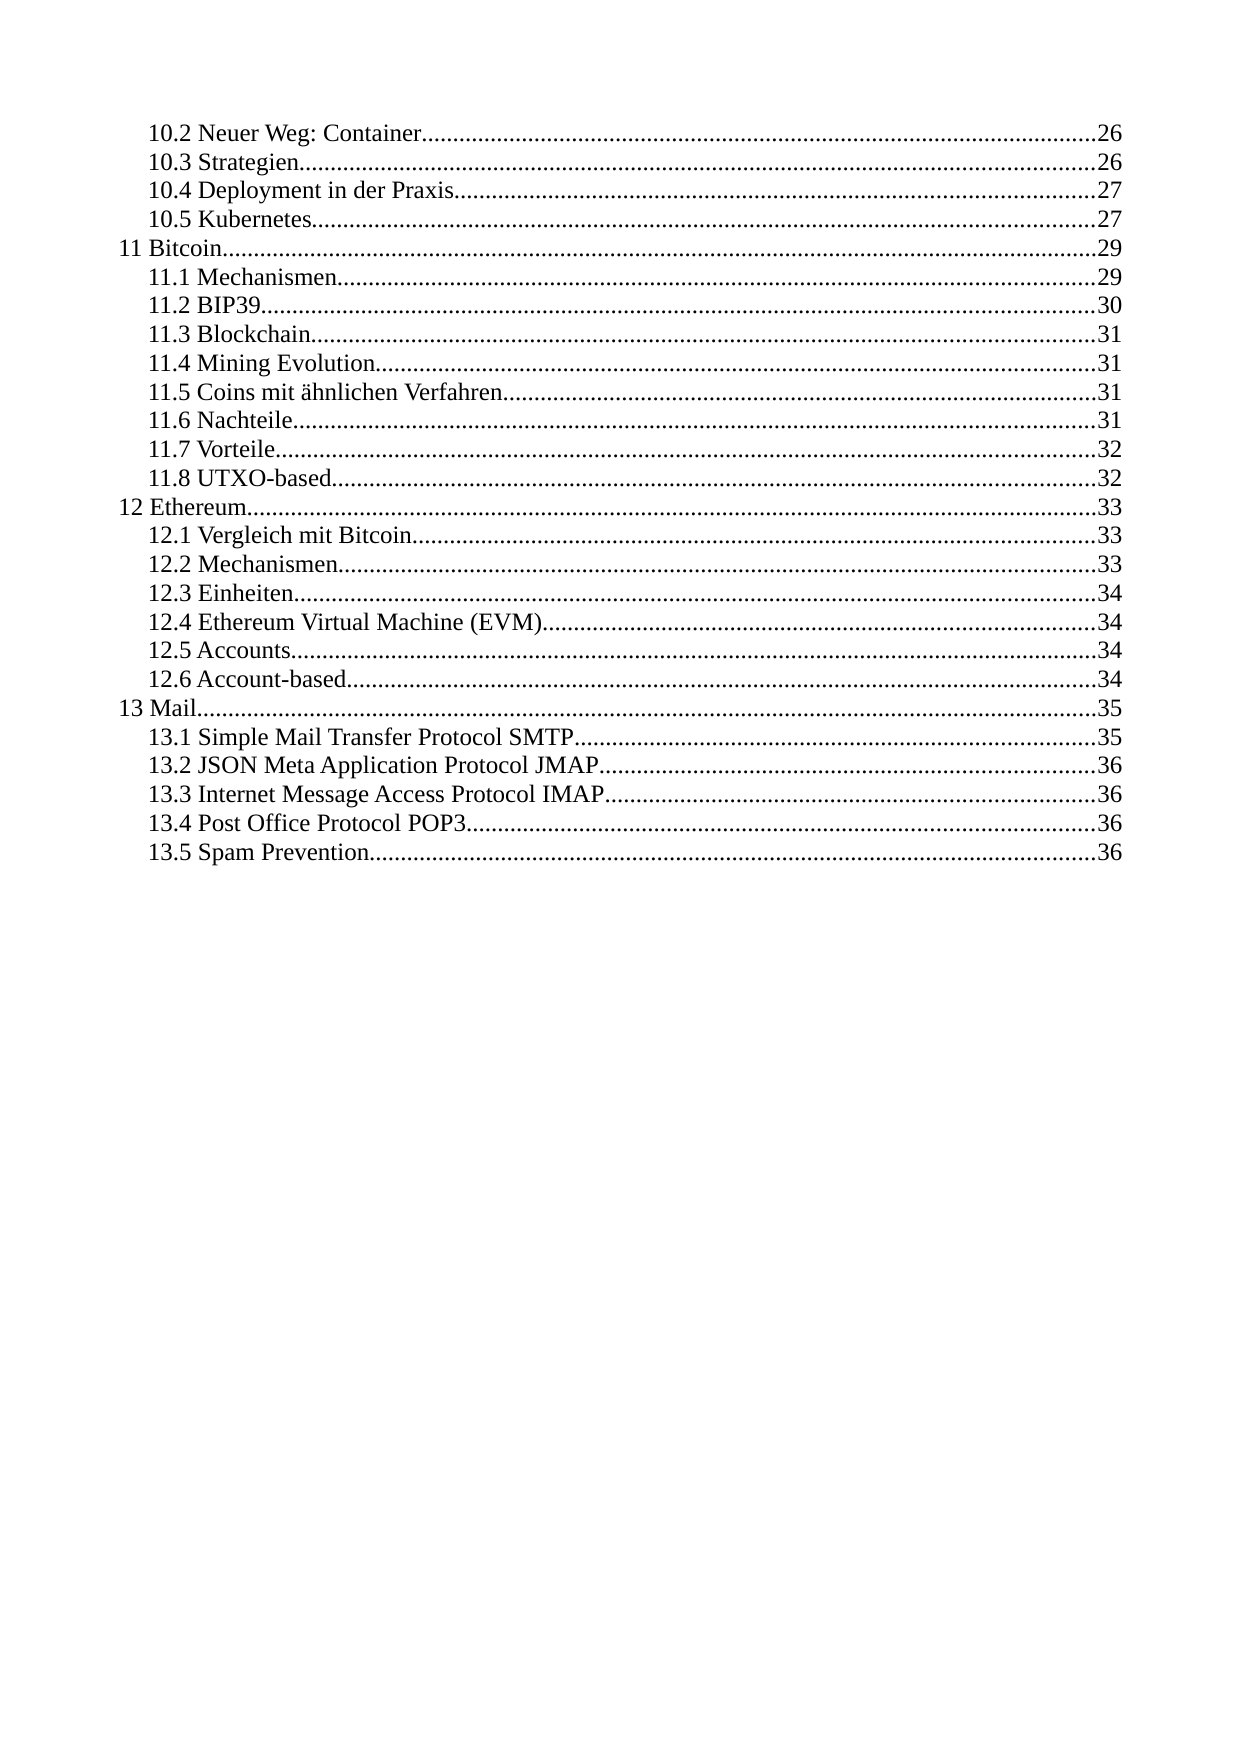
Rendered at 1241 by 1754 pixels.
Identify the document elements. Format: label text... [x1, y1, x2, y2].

text 13.3 Internet Message Access Protocol IMAP 36 [148, 779, 1122, 808]
text 10.3 Strategien 26 [148, 147, 1122, 176]
text 11.4 Mining Evolution 31 [148, 348, 1122, 377]
text 11.5 Coins mit ähnlichen Verfahren 31 [148, 377, 1122, 406]
text 13.5 Spam Prevention 36 [148, 837, 1122, 866]
text 12.1 Vergleich mit Bitcoin 33 [148, 521, 1122, 549]
text 11.2 BIP39 30 [148, 291, 1122, 319]
text 11.3 Blockchain 31 [148, 319, 1122, 348]
text 13.2 JSON Meta Application Protocol JMAP 36 [148, 751, 1122, 779]
text 11.7 Vorteile 32 [148, 434, 1122, 463]
text 11 Bitcoin 29 [118, 233, 1122, 262]
text 10.4 Deployment in der Praxis 27 [148, 176, 1122, 204]
text 13.1 Simple Mail Transfer Protocol SMTP 35 [148, 722, 1122, 751]
text 10.2 Neuer Weg: Container 26 [148, 118, 1122, 147]
text 13.4 Post Office Protocol POP3 36 [148, 808, 1122, 837]
text 11.8 UTXO-based 32 [148, 463, 1122, 492]
text 12.6 Account-based 34 [148, 664, 1122, 693]
text 10.5 Kubernetes 27 [148, 204, 1122, 233]
text 12.5 Accounts 34 [148, 636, 1122, 664]
text 12.3 Einheiten 34 [148, 578, 1122, 607]
text 11.6 Nachteile 31 [148, 406, 1122, 434]
text 13 Mail 35 [118, 693, 1122, 722]
text 12 Ethereum 33 [118, 492, 1122, 521]
text 11.1 Mechanismen 29 [148, 262, 1122, 291]
text 12.4 Ethereum Virtual Machine (EVM) 34 [148, 607, 1122, 636]
text 12.2 Mechanismen 33 [148, 549, 1122, 578]
